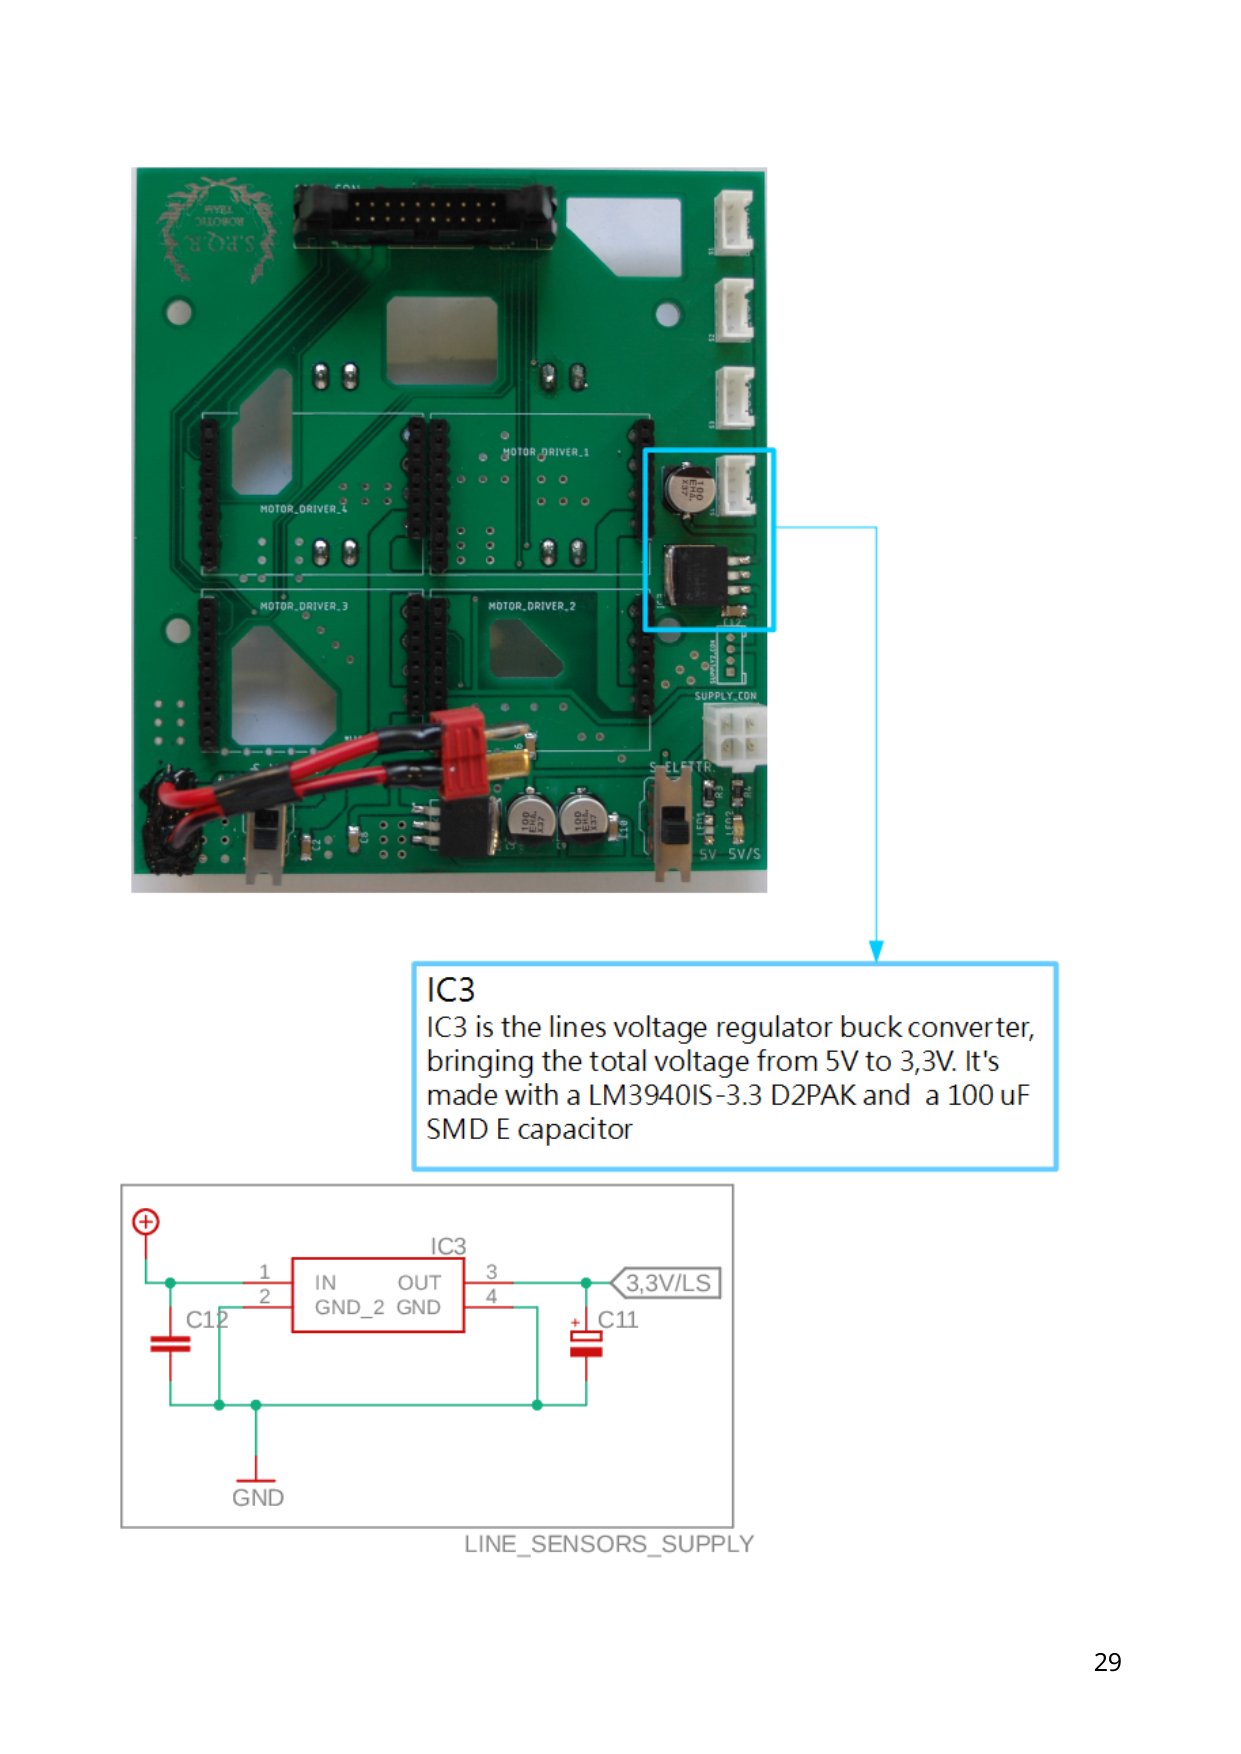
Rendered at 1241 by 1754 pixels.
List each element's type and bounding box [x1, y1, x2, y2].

picture [54, 90, 1133, 1616]
